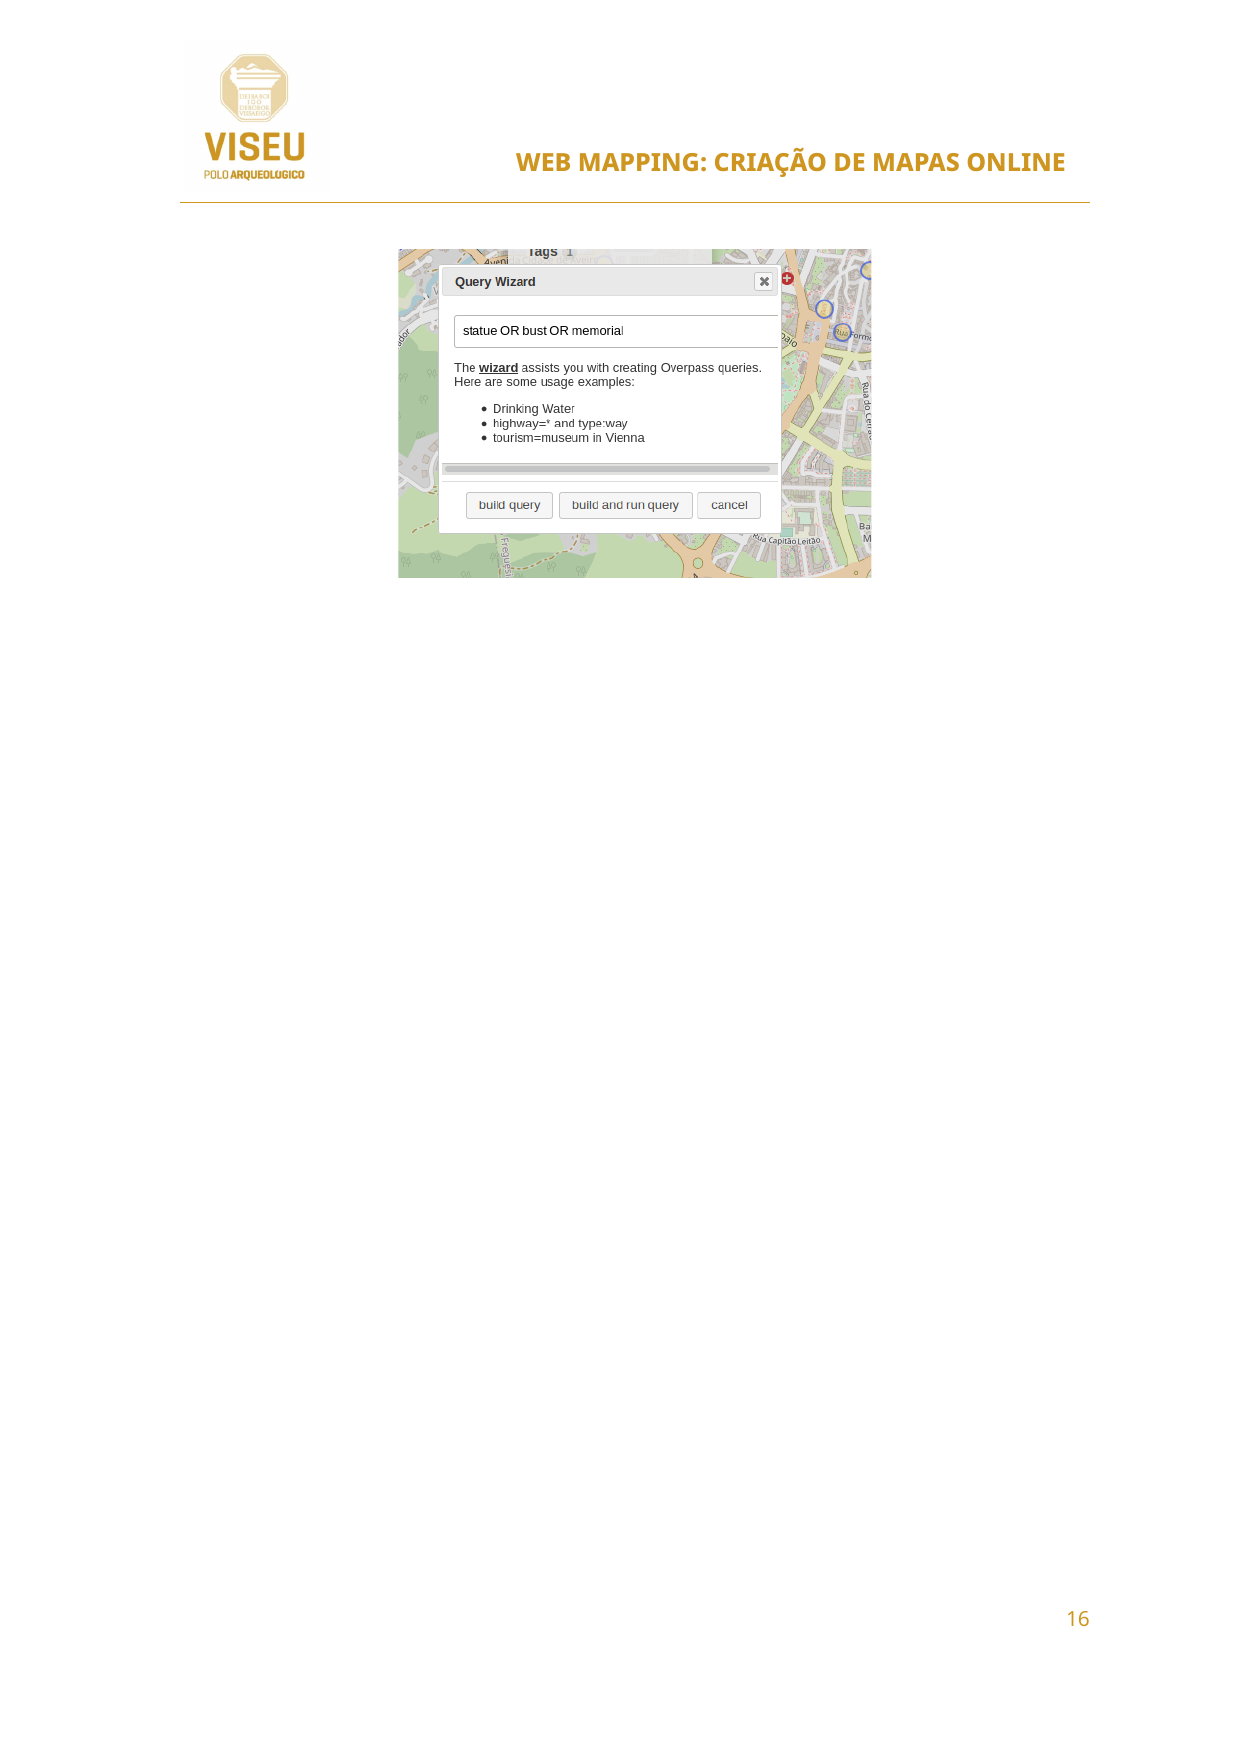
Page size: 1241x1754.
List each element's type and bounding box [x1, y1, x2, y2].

picture [398, 249, 872, 578]
